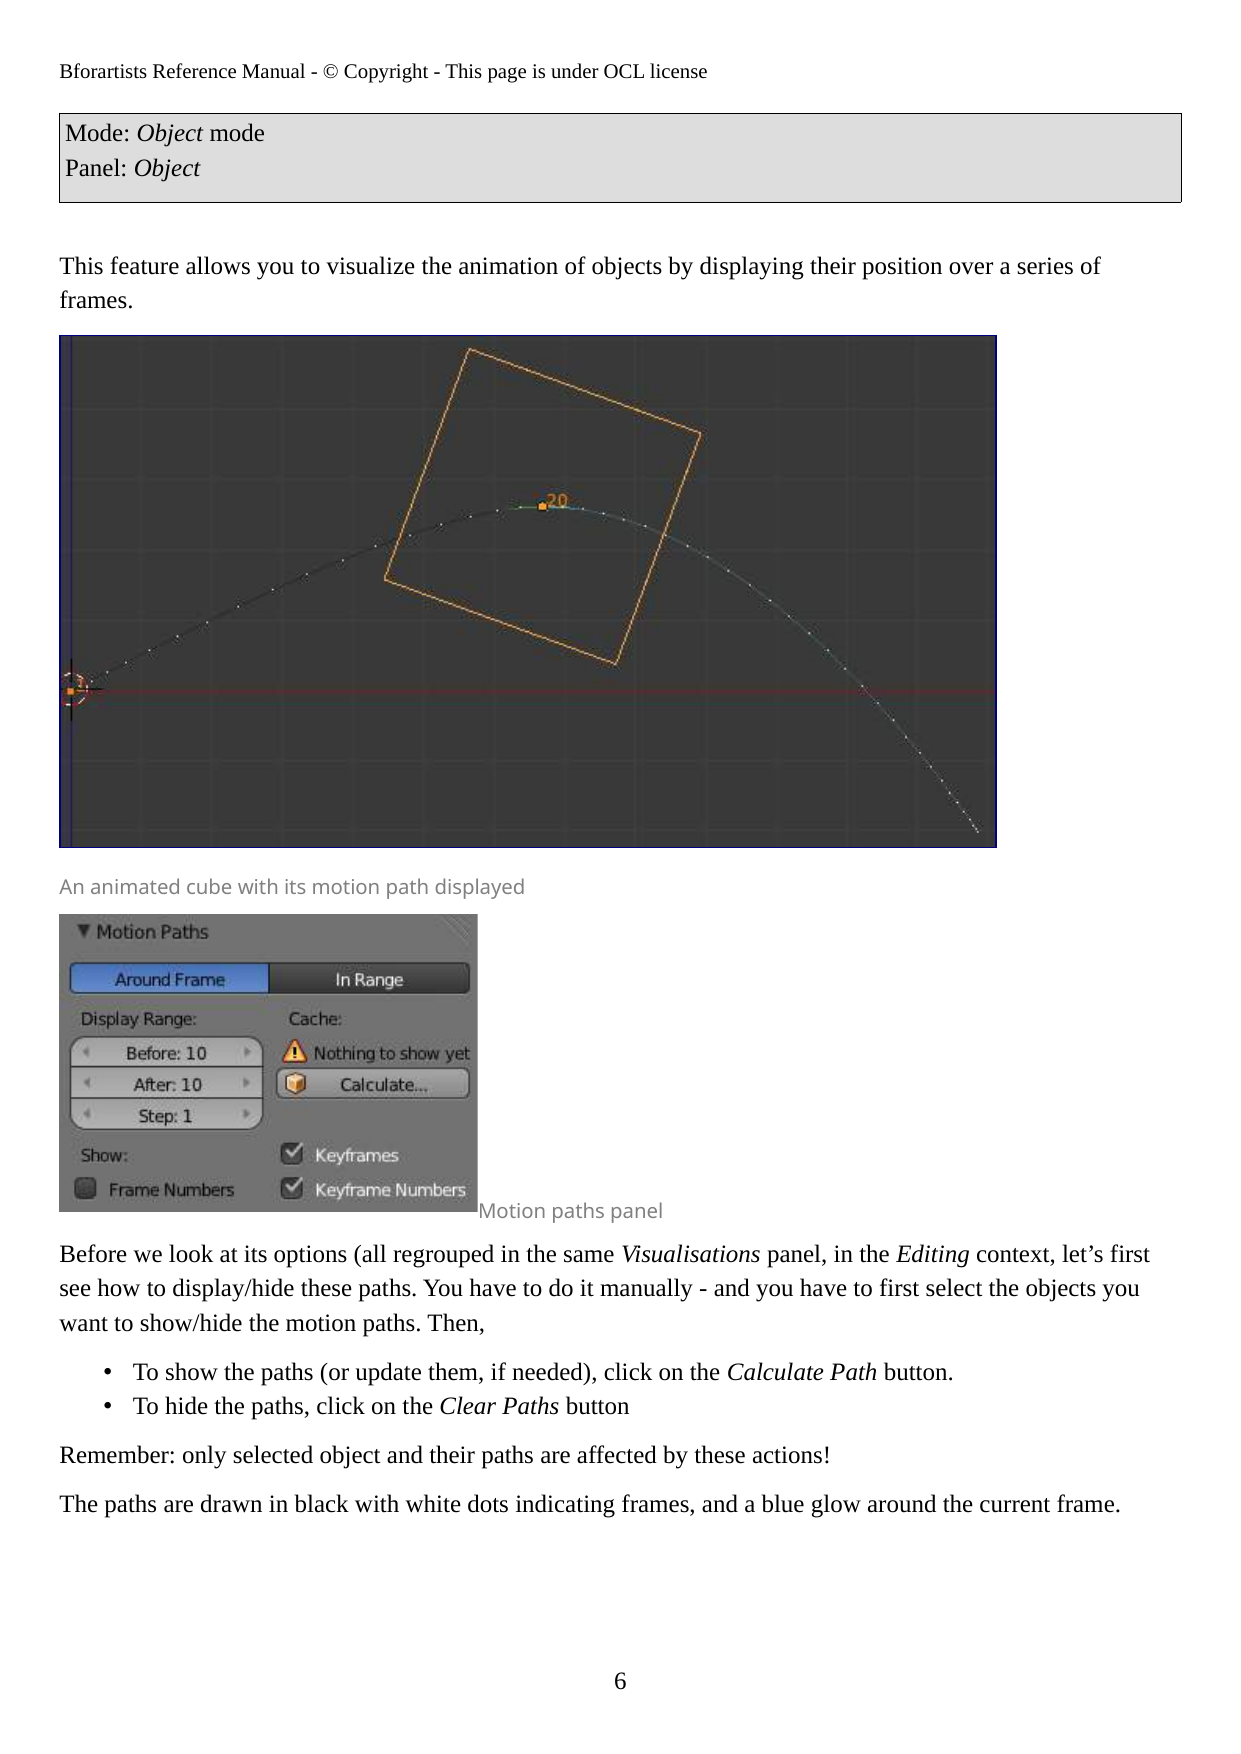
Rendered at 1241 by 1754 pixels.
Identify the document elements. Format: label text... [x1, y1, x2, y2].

picture [61, 336, 995, 847]
picture [59, 914, 478, 1212]
table_cell Mode: Object mode Panel: Object [60, 114, 1181, 202]
text The paths are drawn in black with white dots indicating frames, and a blue glow around the current frame. [59, 1489, 1181, 1518]
list To hide the paths, click on the Clear Paths button [103, 1391, 1181, 1420]
text Motion paths panel [59, 1193, 1181, 1224]
text Before we look at its options (all regrouped in the same Visualisations panel, in the Editing context, let’s first see how to display/hide these paths. You have to do it manually - and you have to first select the objects you want to show/hide the motion paths. Then, [59, 1239, 1181, 1336]
text This feature allows you to visualize the animation of objects by displaying their position over a series of frames. [59, 251, 1181, 314]
list To show the paths (or update them, if needed), click on the Calculate Path button. [103, 1357, 1181, 1385]
text An animated cube with its motion path displayed [59, 869, 1181, 900]
text Remember: only selected object and their paths are affected by these actions! [59, 1440, 1181, 1469]
